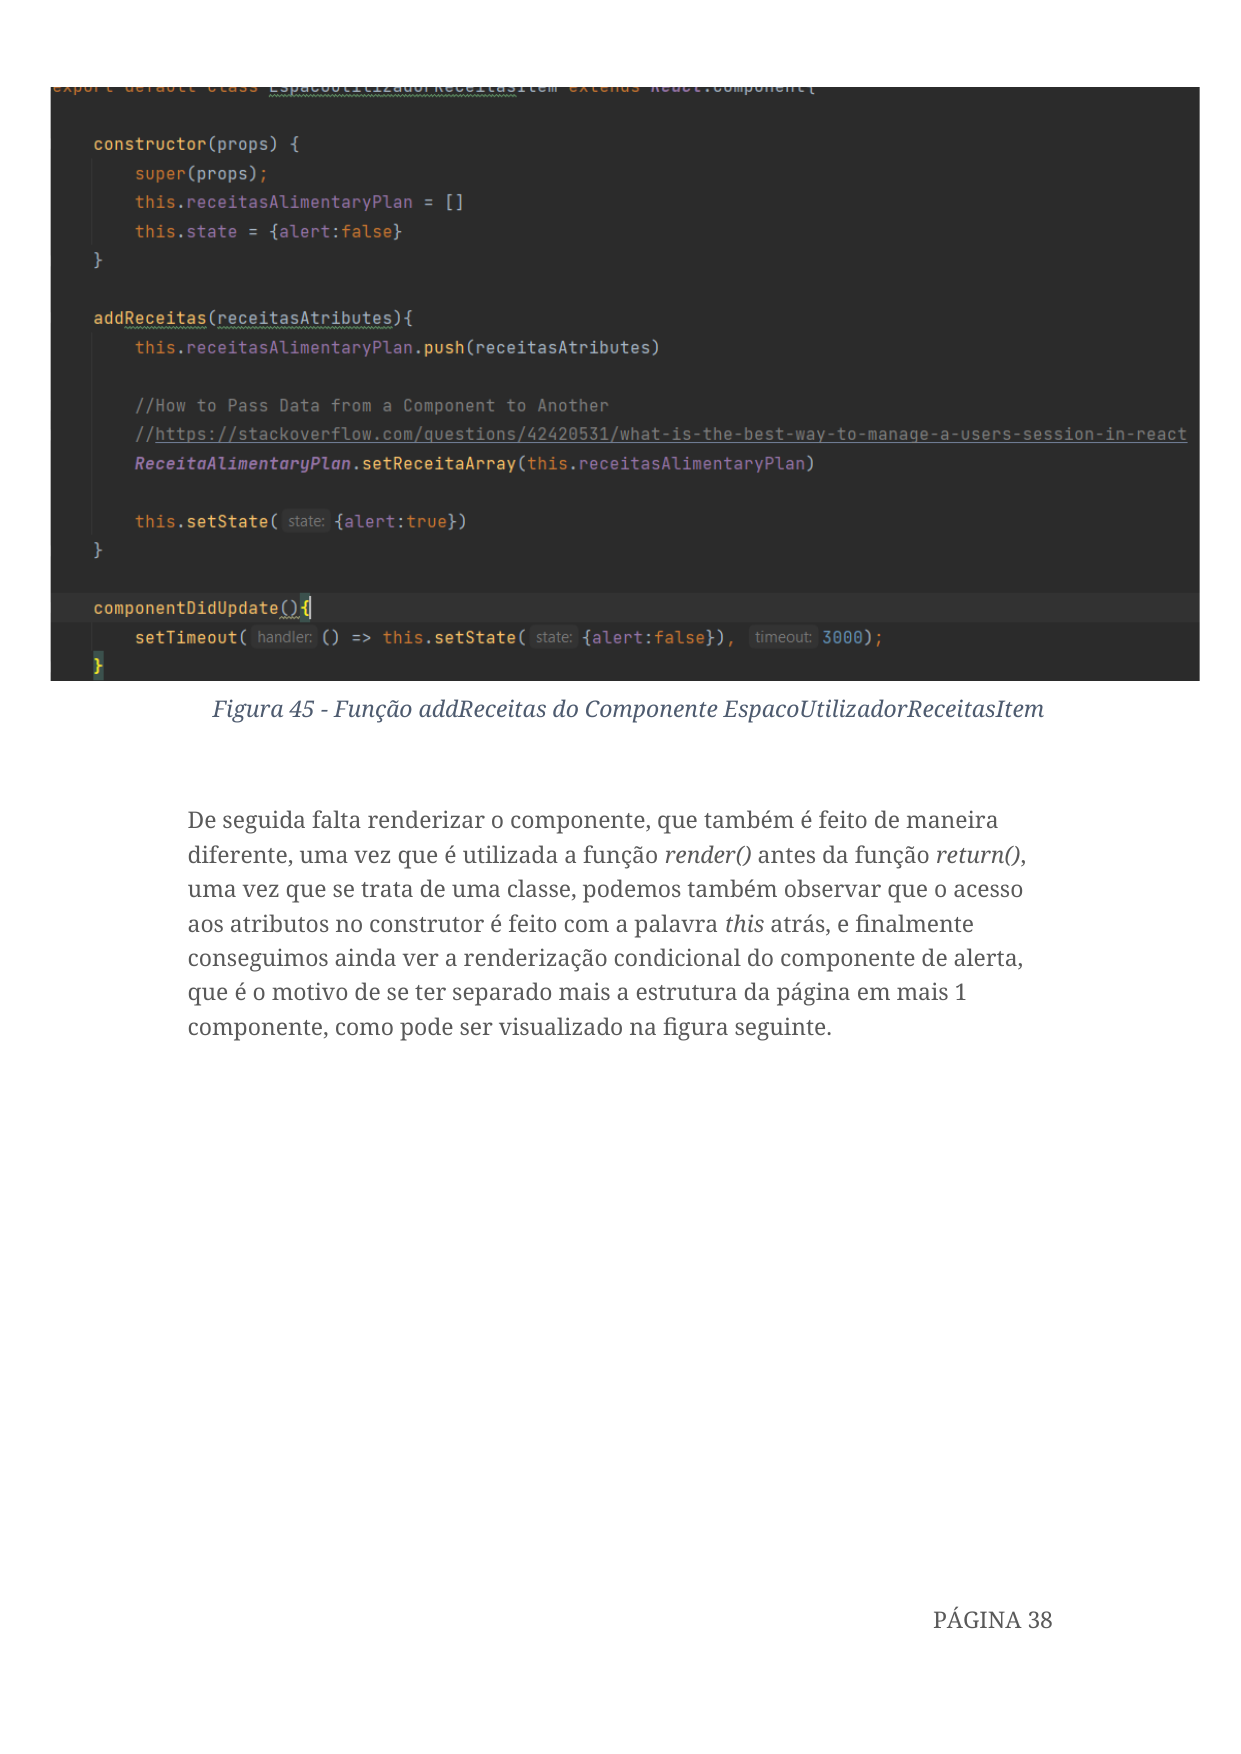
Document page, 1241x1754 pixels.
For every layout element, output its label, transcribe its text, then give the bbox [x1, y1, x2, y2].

table_header Figura 45 - Função addReceitas do Componente EspacoUtilizadorReceitasItem [39, 75, 1221, 724]
text De seguida falta renderizar o componente, que também é feito de maneira diferente, uma vez que é utilizada a função render() antes da função return(), uma vez que se trata de uma classe, podemos também observar que o acesso aos atributos no construtor é feito com a palavra this atrás, e finalmente conseguimos ainda ver a renderização condicional do componente de alerta, que é o motivo de se ter separado mais a estrutura da página em mais 1 componente, como pode ser visualizado na figura seguinte. [187, 804, 1053, 1042]
